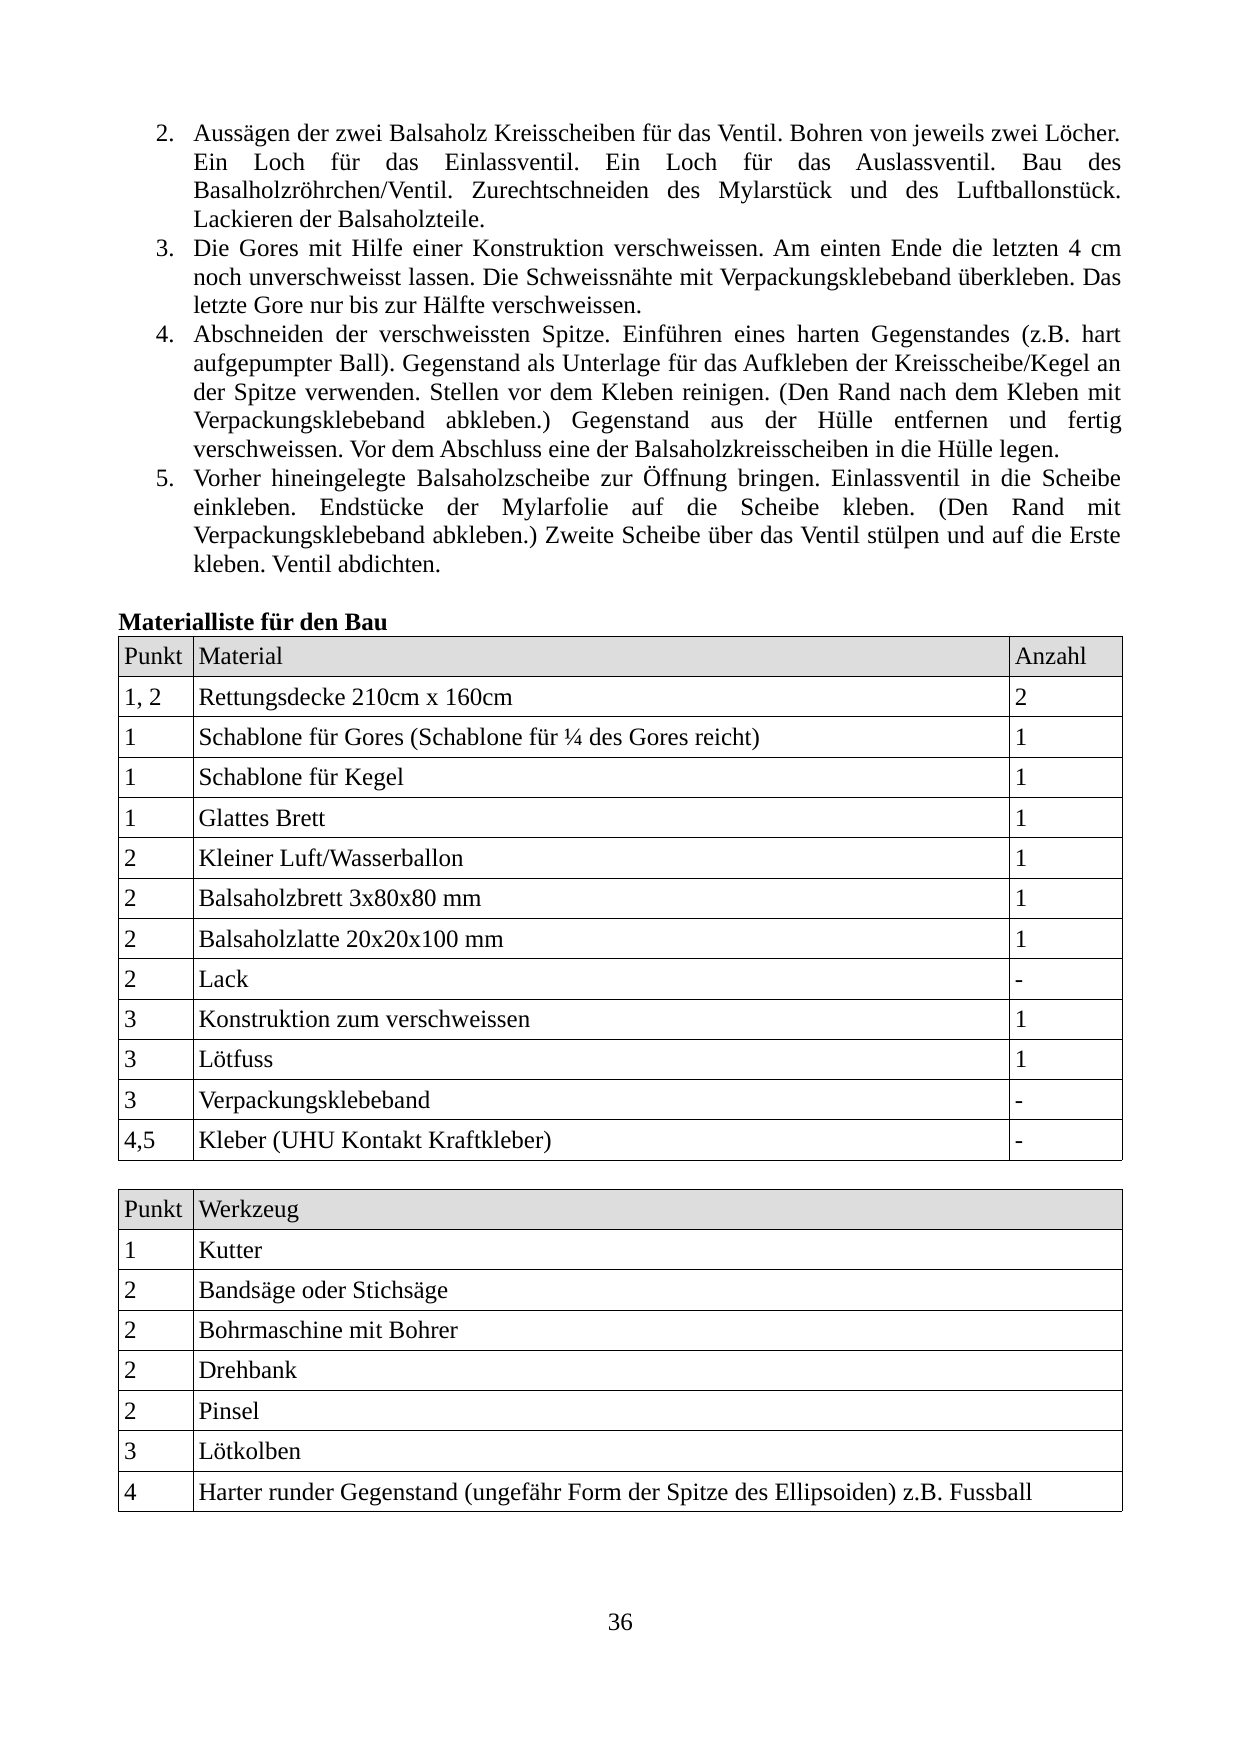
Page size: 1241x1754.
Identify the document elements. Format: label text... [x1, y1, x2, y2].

table_cell 1 [1010, 838, 1122, 877]
list Aussägen der zwei Balsaholz Kreisscheiben für das Ventil. Bohren von jeweils zwei Löcher. Ein Loch für das Einlassventil. Ein Loch für das Auslassventil. Bau des Basalholzröhrchen/Ventil. Zurechtschneiden des Mylarstück und des Luftballonstück. Lackieren der Balsaholzteile. [156, 118, 1122, 233]
table_cell Balsaholzbrett 3x80x80 mm [194, 879, 1009, 918]
table_cell Balsaholzlatte 20x20x100 mm [194, 919, 1009, 958]
table_cell Bandsäge oder Stichsäge [194, 1270, 1122, 1309]
table_cell 3 [119, 1431, 193, 1471]
table_header Punkt [119, 637, 193, 676]
table_cell 1 [1010, 798, 1122, 837]
table_cell 1 [119, 758, 193, 797]
table_cell - [1010, 1120, 1122, 1160]
table_cell 1 [119, 798, 193, 837]
text Materialliste für den Bau [118, 607, 1122, 636]
table_cell 2 [119, 1311, 193, 1350]
table_cell Drehbank [194, 1351, 1122, 1390]
table_cell 1 [1010, 1040, 1122, 1079]
table_cell 2 [119, 1351, 193, 1390]
table_header Anzahl [1010, 637, 1122, 676]
table_cell Glattes Brett [194, 798, 1009, 837]
table_cell 3 [119, 1040, 193, 1079]
list Vorher hineingelegte Balsaholzscheibe zur Öffnung bringen. Einlassventil in die Scheibe einkleben. Endstücke der Mylarfolie auf die Scheibe kleben. (Den Rand mit Verpackungsklebeband abkleben.) Zweite Scheibe über das Ventil stülpen und auf die Erste kleben. Ventil abdichten. [156, 463, 1122, 578]
table_header Material [194, 637, 1009, 676]
table_cell 3 [119, 1000, 193, 1039]
table_cell Schablone für Gores (Schablone für ¼ des Gores reicht) [194, 717, 1009, 757]
table_cell 1, 2 [119, 677, 193, 716]
table_cell Lack [194, 959, 1009, 998]
table_cell 2 [119, 959, 193, 998]
table_cell 1 [119, 717, 193, 757]
table_cell 2 [119, 1270, 193, 1309]
table_cell Kleber (UHU Kontakt Kraftkleber) [194, 1120, 1009, 1160]
table_cell Rettungsdecke 210cm x 160cm [194, 677, 1009, 716]
table_cell - [1010, 959, 1122, 998]
table_cell Harter runder Gegenstand (ungefähr Form der Spitze des Ellipsoiden) z.B. Fussball [194, 1472, 1122, 1511]
table_cell 2 [119, 919, 193, 958]
table_cell 2 [119, 879, 193, 918]
table_cell Kutter [194, 1230, 1122, 1269]
table_cell 1 [1010, 919, 1122, 958]
table_cell 1 [119, 1230, 193, 1269]
table_cell 3 [119, 1080, 193, 1119]
table_cell Bohrmaschine mit Bohrer [194, 1311, 1122, 1350]
table_cell 2 [1010, 677, 1122, 716]
table_cell Lötfuss [194, 1040, 1009, 1079]
table_cell 1 [1010, 879, 1122, 918]
table_cell Kleiner Luft/Wasserballon [194, 838, 1009, 877]
table_cell Schablone für Kegel [194, 758, 1009, 797]
table_cell 2 [119, 1391, 193, 1430]
table_cell Verpackungsklebeband [194, 1080, 1009, 1119]
table_cell 4,5 [119, 1120, 193, 1160]
table_cell Pinsel [194, 1391, 1122, 1430]
table_cell 1 [1010, 758, 1122, 797]
table_cell - [1010, 1080, 1122, 1119]
table_cell Konstruktion zum verschweissen [194, 1000, 1009, 1039]
table_header Punkt [119, 1190, 193, 1229]
table_cell Lötkolben [194, 1431, 1122, 1471]
table_cell 2 [119, 838, 193, 877]
list Abschneiden der verschweissten Spitze. Einführen eines harten Gegenstandes (z.B. hart aufgepumpter Ball). Gegenstand als Unterlage für das Aufkleben der Kreisscheibe/Kegel an der Spitze verwenden. Stellen vor dem Kleben reinigen. (Den Rand nach dem Kleben mit Verpackungsklebeband abkleben.) Gegenstand aus der Hülle entfernen und fertig verschweissen. Vor dem Abschluss eine der Balsaholzkreisscheiben in die Hülle legen. [156, 319, 1122, 463]
table_cell 4 [119, 1472, 193, 1511]
table_cell 1 [1010, 1000, 1122, 1039]
table_header Werkzeug [194, 1190, 1122, 1229]
table_cell 1 [1010, 717, 1122, 757]
list Die Gores mit Hilfe einer Konstruktion verschweissen. Am einten Ende die letzten 4 cm noch unverschweisst lassen. Die Schweissnähte mit Verpackungsklebeband überkleben. Das letzte Gore nur bis zur Hälfte verschweissen. [156, 233, 1122, 319]
